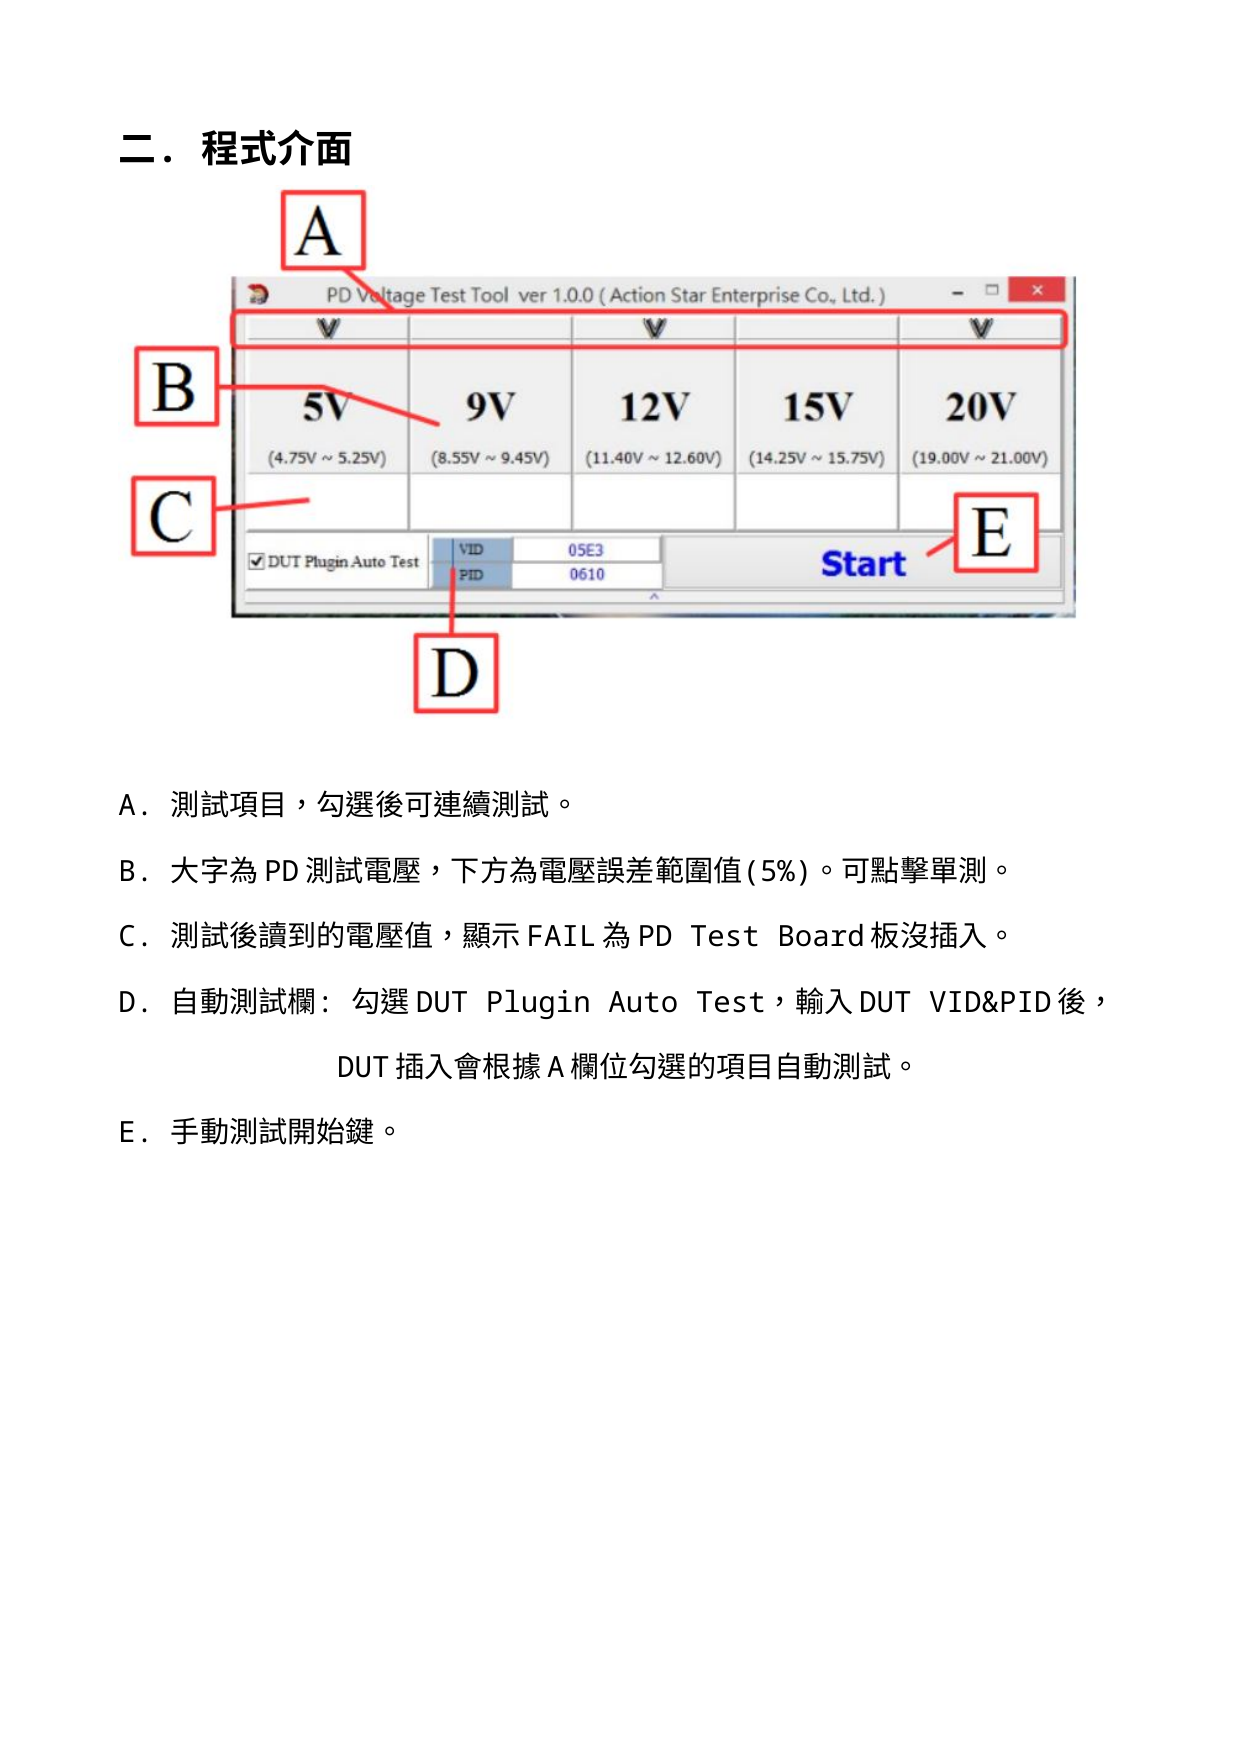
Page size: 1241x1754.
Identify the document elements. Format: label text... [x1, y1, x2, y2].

text D. 自動測試欄: 勾選DUT Plugin Auto Test，輸入DUT VID&PID後， [118, 978, 1122, 1021]
text A. 測試項目，勾選後可連續測試。 [118, 782, 1122, 824]
text DUT插入會根據A欄位勾選的項目自動測試。 [118, 1043, 1122, 1086]
text E. 手動測試開始鍵。 [118, 1109, 1122, 1151]
text C. 測試後讀到的電壓值，顯示FAIL為PD Test Board板沒插入。 [118, 913, 1122, 955]
subtitle 二. 程式介面 [118, 118, 1122, 173]
text B. 大字為PD測試電壓，下方為電壓誤差範圍值(5%)。可點擊單測。 [118, 847, 1122, 890]
picture [118, 185, 1123, 727]
